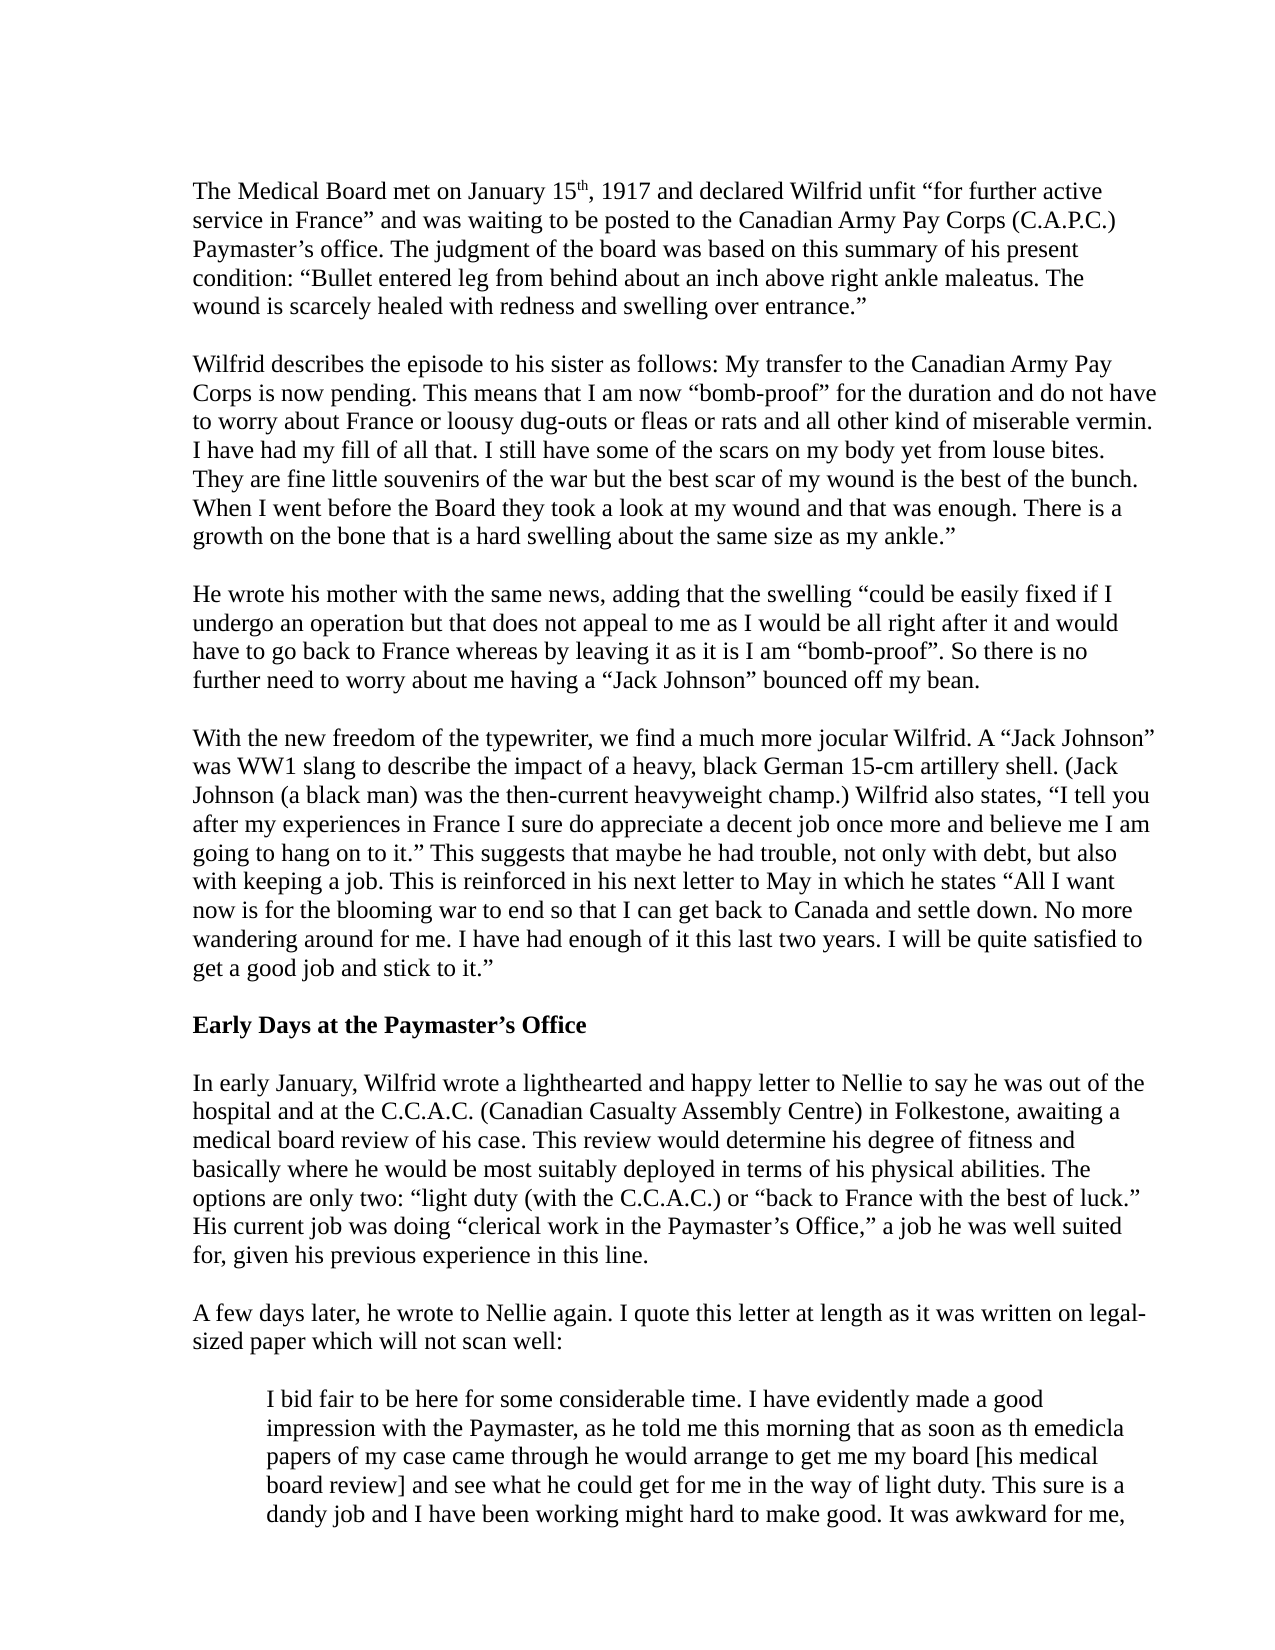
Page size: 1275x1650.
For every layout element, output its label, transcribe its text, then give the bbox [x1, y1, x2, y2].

text I bid fair to be here for some considerable time. I have evidently made a good impression with the Paymaster, as he told me this morning that as soon as th emedicla papers of my case came through he would arrange to get me my board [his medical board review] and see what he could get for me in the way of light duty. This sure is a dandy job and I have been working might hard to make good. It was awkward for me, [266, 1384, 1158, 1528]
text The Medical Board met on January 15th, 1917 and declared Wilfrid unfit “for further active service in France” and was waiting to be posted to the Canadian Army Pay Corps (C.A.P.C.) Paymaster’s office. The judgment of the board was based on this summary of his present condition: “Bullet entered leg from behind about an inch above right ankle maleatus. The wound is scarcely healed with redness and swelling over entrance.” [192, 176, 1158, 320]
text He wrote his mother with the same news, adding that the swelling “could be easily fixed if I undergo an operation but that does not appeal to me as I would be all right after it and would have to go back to France whereas by leaving it as it is I am “bomb-proof”. So there is no further need to worry about me having a “Jack Johnson” bounced off my bean. [192, 579, 1158, 694]
text Early Days at the Paymaster’s Office [192, 1010, 1158, 1039]
text With the new freedom of the typewriter, we find a much more jocular Wilfrid. A “Jack Johnson” was WW1 slang to describe the impact of a heavy, black German 15-cm artillery shell. (Jack Johnson (a black man) was the then-current heavyweight champ.) Wilfrid also states, “I tell you after my experiences in France I sure do appreciate a decent job once more and believe me I am going to hang on to it.” This suggests that maybe he had trouble, not only with debt, but also with keeping a job. This is reinforced in his next letter to May in which he states “All I want now is for the blooming war to end so that I can get back to Canada and settle down. No more wandering around for me. I have had enough of it this last two years. I will be quite satisfied to get a good job and stick to it.” [192, 723, 1158, 981]
text Wilfrid describes the episode to his sister as follows: My transfer to the Canadian Army Pay Corps is now pending. This means that I am now “bomb-proof” for the duration and do not have to worry about France or loousy dug-outs or fleas or rats and all other kind of miserable vermin. I have had my fill of all that. I still have some of the scars on my body yet from louse bites. They are fine little souvenirs of the war but the best scar of my wound is the best of the bunch. When I went before the Board they took a look at my wound and that was enough. There is a growth on the bone that is a hard swelling about the same size as my ankle.” [192, 349, 1158, 550]
text In early January, Wilfrid wrote a lighthearted and happy letter to Nellie to say he was out of the hospital and at the C.C.A.C. (Canadian Casualty Assembly Centre) in Folkestone, awaiting a medical board review of his case. This review would determine his degree of fitness and basically where he would be most suitably deployed in terms of his physical abilities. The options are only two: “light duty (with the C.C.A.C.) or “back to France with the best of luck.” His current job was doing “clerical work in the Paymaster’s Office,” a job he was well suited for, given his previous experience in this line. [192, 1068, 1158, 1269]
text A few days later, he wrote to Nellie again. I quote this letter at length as it was written on legal-sized paper which will not scan well: [192, 1298, 1158, 1355]
